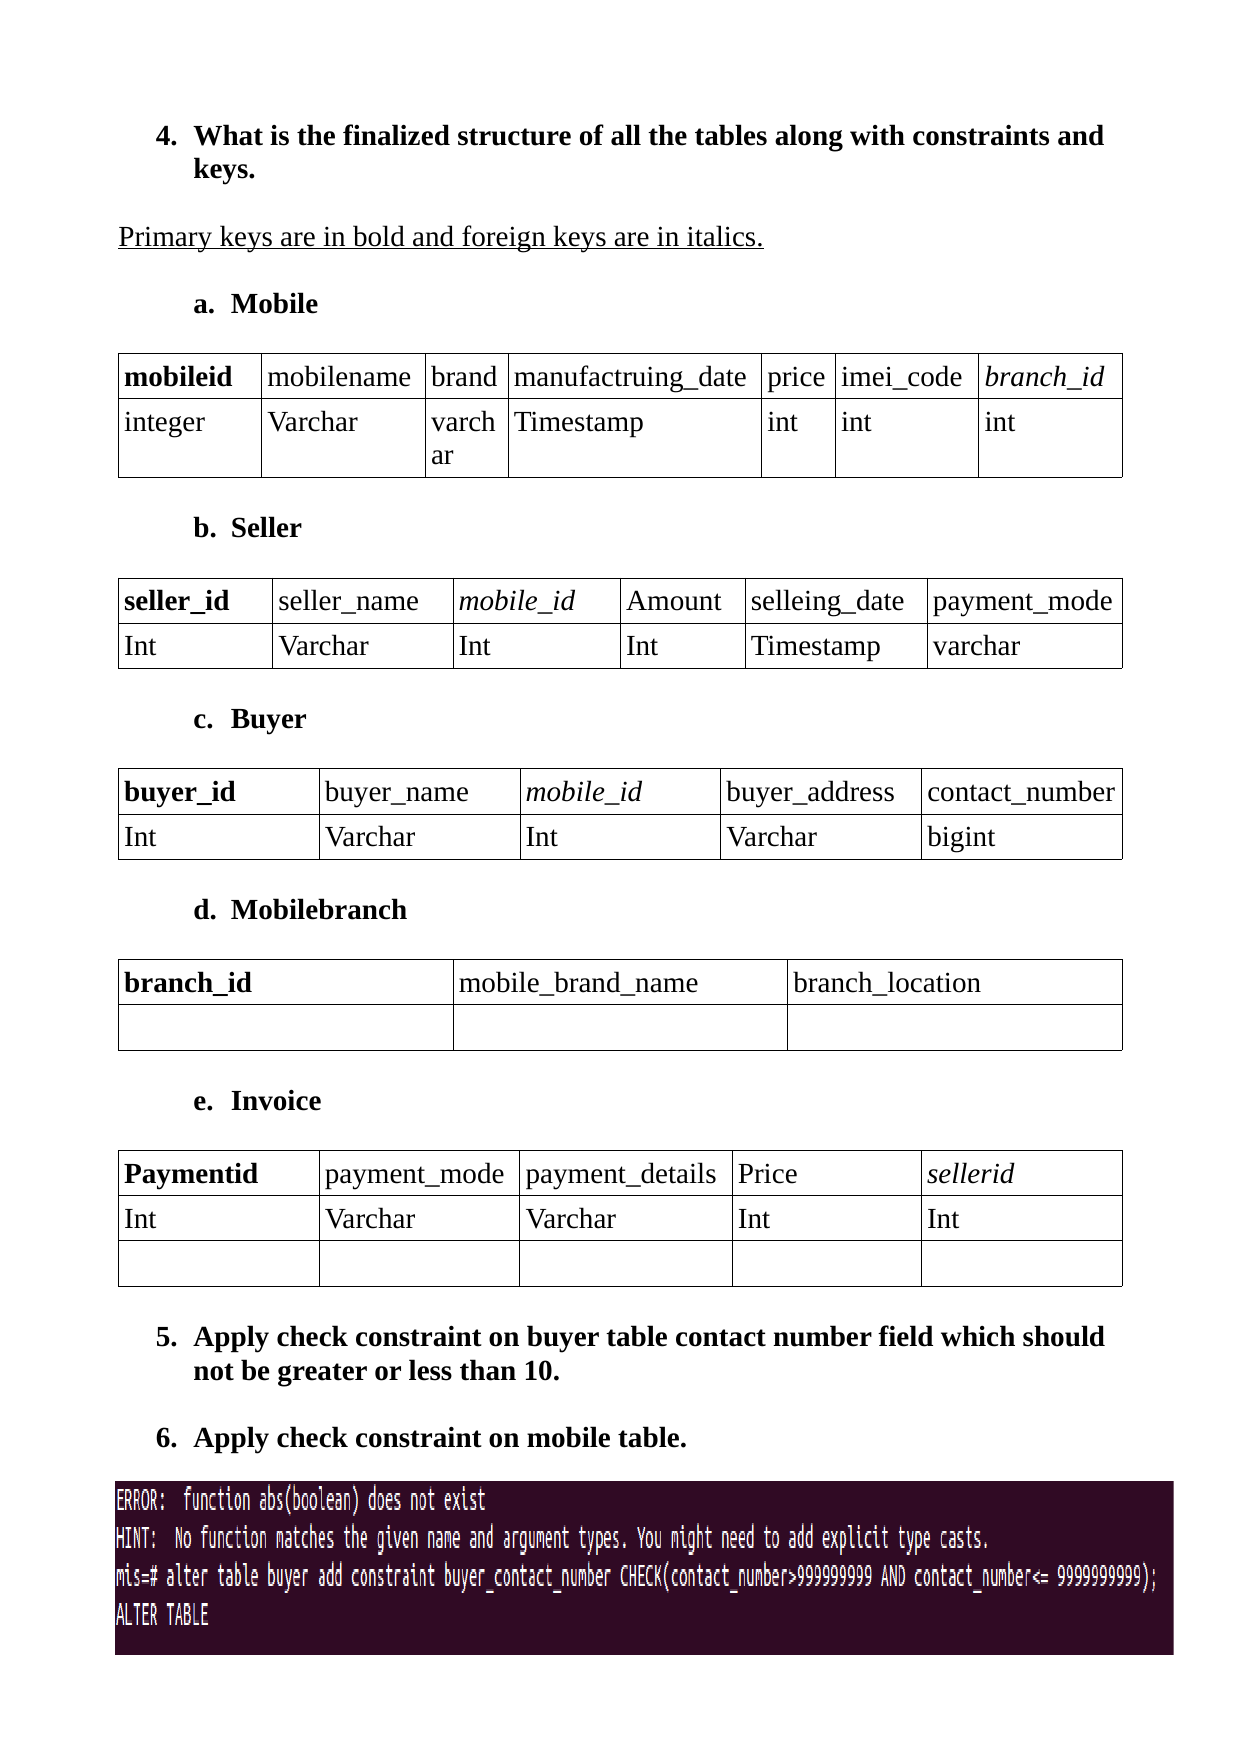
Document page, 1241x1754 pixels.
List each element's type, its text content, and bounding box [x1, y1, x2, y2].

table_cell int [836, 399, 978, 477]
table_cell [119, 1241, 319, 1286]
table_header mobile_id [521, 769, 720, 813]
table_header price [762, 354, 835, 398]
table_cell Int [733, 1196, 921, 1240]
table_cell Varchar [320, 1196, 519, 1240]
table_cell Int [119, 624, 272, 668]
table_cell Int [119, 1196, 319, 1240]
table_header seller_id [119, 579, 272, 622]
table_cell [119, 1005, 453, 1049]
list Seller [193, 510, 1122, 544]
table_cell Timestamp [509, 399, 761, 477]
list Apply check constraint on mobile table. [156, 1420, 1122, 1453]
table_header payment_details [520, 1151, 732, 1195]
table_header sellerid [922, 1151, 1122, 1195]
table_header mobileid [119, 354, 261, 398]
table_cell bigint [922, 815, 1122, 858]
table_cell Int [621, 624, 745, 668]
table_cell Varchar [273, 624, 453, 668]
table_header contact_number [922, 769, 1122, 813]
table_cell [454, 1005, 787, 1049]
list What is the finalized structure of all the tables along with constraints and keys. [156, 118, 1122, 185]
table_cell [788, 1005, 1122, 1049]
table_cell Int [454, 624, 620, 668]
table_cell varchar [928, 624, 1122, 668]
text Primary keys are in bold and foreign keys are in italics. [118, 219, 1122, 252]
list Mobilebranch [193, 892, 1122, 926]
table_header mobile_id [454, 579, 620, 622]
table_cell integer [119, 399, 261, 477]
table_header payment_mode [928, 579, 1122, 622]
table_cell [922, 1241, 1122, 1286]
table_header mobilename [262, 354, 425, 398]
table_cell Varchar [262, 399, 425, 477]
list Buyer [193, 701, 1122, 735]
table_header selleing_date [746, 579, 927, 622]
table_header mobile_brand_name [454, 960, 787, 1004]
table_header Paymentid [119, 1151, 319, 1195]
table_header brand [426, 354, 508, 398]
table_header branch_id [979, 354, 1122, 398]
table_header payment_mode [320, 1151, 519, 1195]
table_cell varchar [426, 399, 508, 477]
table_cell int [762, 399, 835, 477]
table_cell Timestamp [746, 624, 927, 668]
list Mobile [193, 286, 1122, 319]
table_header branch_id [119, 960, 453, 1004]
table_header Price [733, 1151, 921, 1195]
table_cell Varchar [520, 1196, 732, 1240]
table_cell int [979, 399, 1122, 477]
list Invoice [193, 1083, 1122, 1117]
table_cell Varchar [320, 815, 520, 858]
list Apply check constraint on buyer table contact number field which should not be greater or less than 10. [156, 1319, 1122, 1386]
table_cell [320, 1241, 519, 1286]
table_cell Varchar [721, 815, 921, 858]
table_header buyer_address [721, 769, 921, 813]
table_header seller_name [273, 579, 453, 622]
table_cell Int [521, 815, 720, 858]
table_header buyer_id [119, 769, 319, 813]
table_header Amount [621, 579, 745, 622]
table_header branch_location [788, 960, 1122, 1004]
table_cell [520, 1241, 732, 1286]
table_header manufactruing_date [509, 354, 761, 398]
table_cell [733, 1241, 921, 1286]
table_cell Int [119, 815, 319, 858]
table_cell Int [922, 1196, 1122, 1240]
table_header imei_code [836, 354, 978, 398]
table_header buyer_name [320, 769, 520, 813]
